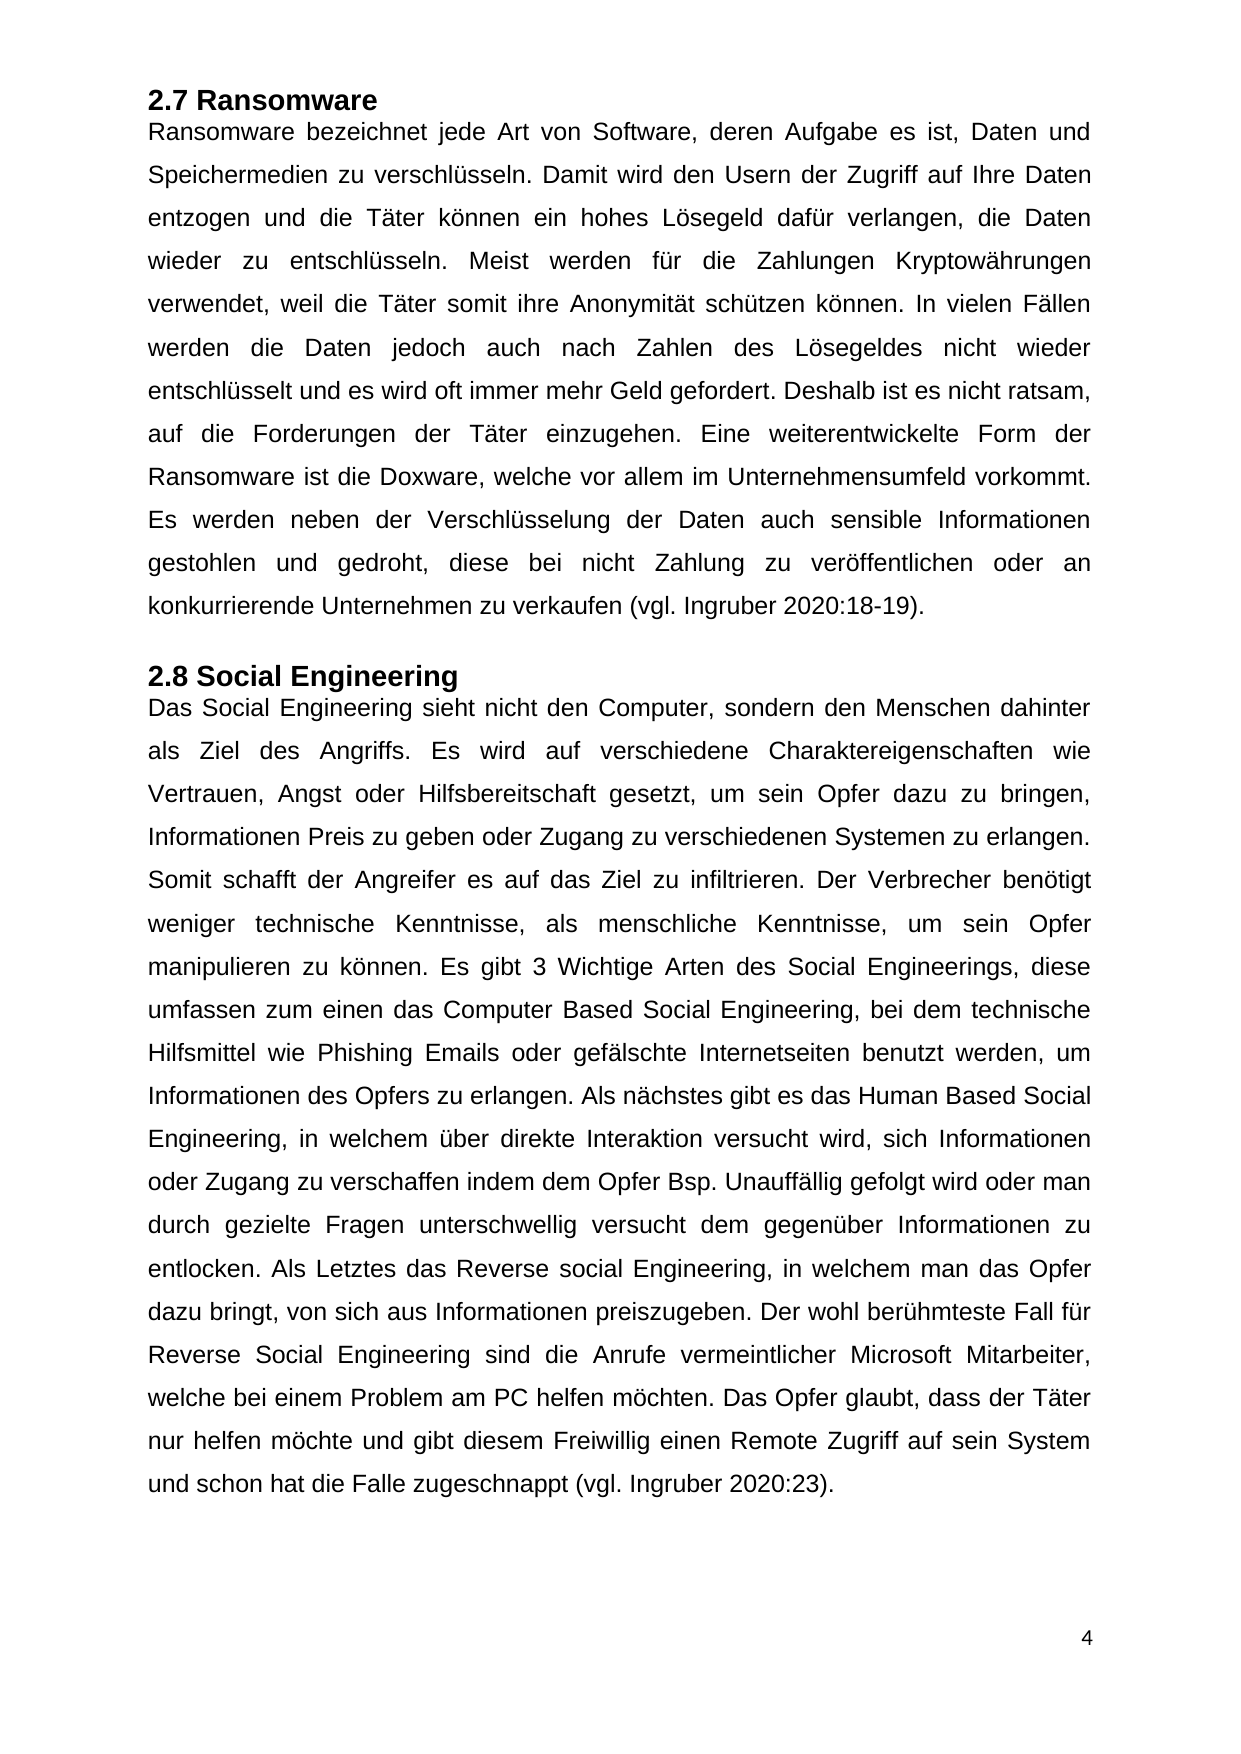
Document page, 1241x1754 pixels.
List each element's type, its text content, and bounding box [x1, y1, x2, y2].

text Ransomware bezeichnet jede Art von Software, deren Aufgabe es ist, Daten und Speichermedien zu verschlüsseln. Damit wird den Usern der Zugriff auf Ihre Daten entzogen und die Täter können ein hohes Lösegeld dafür verlangen, die Daten wieder zu entschlüsseln. Meist werden für die Zahlungen Kryptowährungen verwendet, weil die Täter somit ihre Anonymität schützen können. In vielen Fällen werden die Daten jedoch auch nach Zahlen des Lösegeldes nicht wieder entschlüsselt und es wird oft immer mehr Geld gefordert. Deshalb ist es nicht ratsam, auf die Forderungen der Täter einzugehen. Eine weiterentwickelte Form der Ransomware ist die Doxware, welche vor allem im Unternehmensumfeld vorkommt. Es werden neben der Verschlüsselung der Daten auch sensible Informationen gestohlen und gedroht, diese bei nicht Zahlung zu veröffentlichen oder an konkurrierende Unternehmen zu verkaufen (vgl. Ingruber 2020:18-19). [148, 117, 1093, 620]
subtitle 2.7 Ransomware [148, 83, 1093, 117]
text Das Social Engineering sieht nicht den Computer, sondern den Menschen dahinter als Ziel des Angriffs. Es wird auf verschiedene Charaktereigenschaften wie Vertrauen, Angst oder Hilfsbereitschaft gesetzt, um sein Opfer dazu zu bringen, Informationen Preis zu geben oder Zugang zu verschiedenen Systemen zu erlangen. Somit schafft der Angreifer es auf das Ziel zu infiltrieren. Der Verbrecher benötigt weniger technische Kenntnisse, als menschliche Kenntnisse, um sein Opfer manipulieren zu können. Es gibt 3 Wichtige Arten des Social Engineerings, diese umfassen zum einen das Computer Based Social Engineering, bei dem technische Hilfsmittel wie Phishing Emails oder gefälschte Internetseiten benutzt werden, um Informationen des Opfers zu erlangen. Als nächstes gibt es das Human Based Social Engineering, in welchem über direkte Interaktion versucht wird, sich Informationen oder Zugang zu verschaffen indem dem Opfer Bsp. Unauffällig gefolgt wird oder man durch gezielte Fragen unterschwellig versucht dem gegenüber Informationen zu entlocken. Als Letztes das Reverse social Engineering, in welchem man das Opfer dazu bringt, von sich aus Informationen preiszugeben. Der wohl berühmteste Fall für Reverse Social Engineering sind die Anrufe vermeintlicher Microsoft Mitarbeiter, welche bei einem Problem am PC helfen möchten. Das Opfer glaubt, dass der Täter nur helfen möchte und gibt diesem Freiwillig einen Remote Zugriff auf sein System und schon hat die Falle zugeschnappt (vgl. Ingruber 2020:23). [148, 693, 1093, 1498]
subtitle 2.8 Social Engineering [148, 659, 1093, 693]
